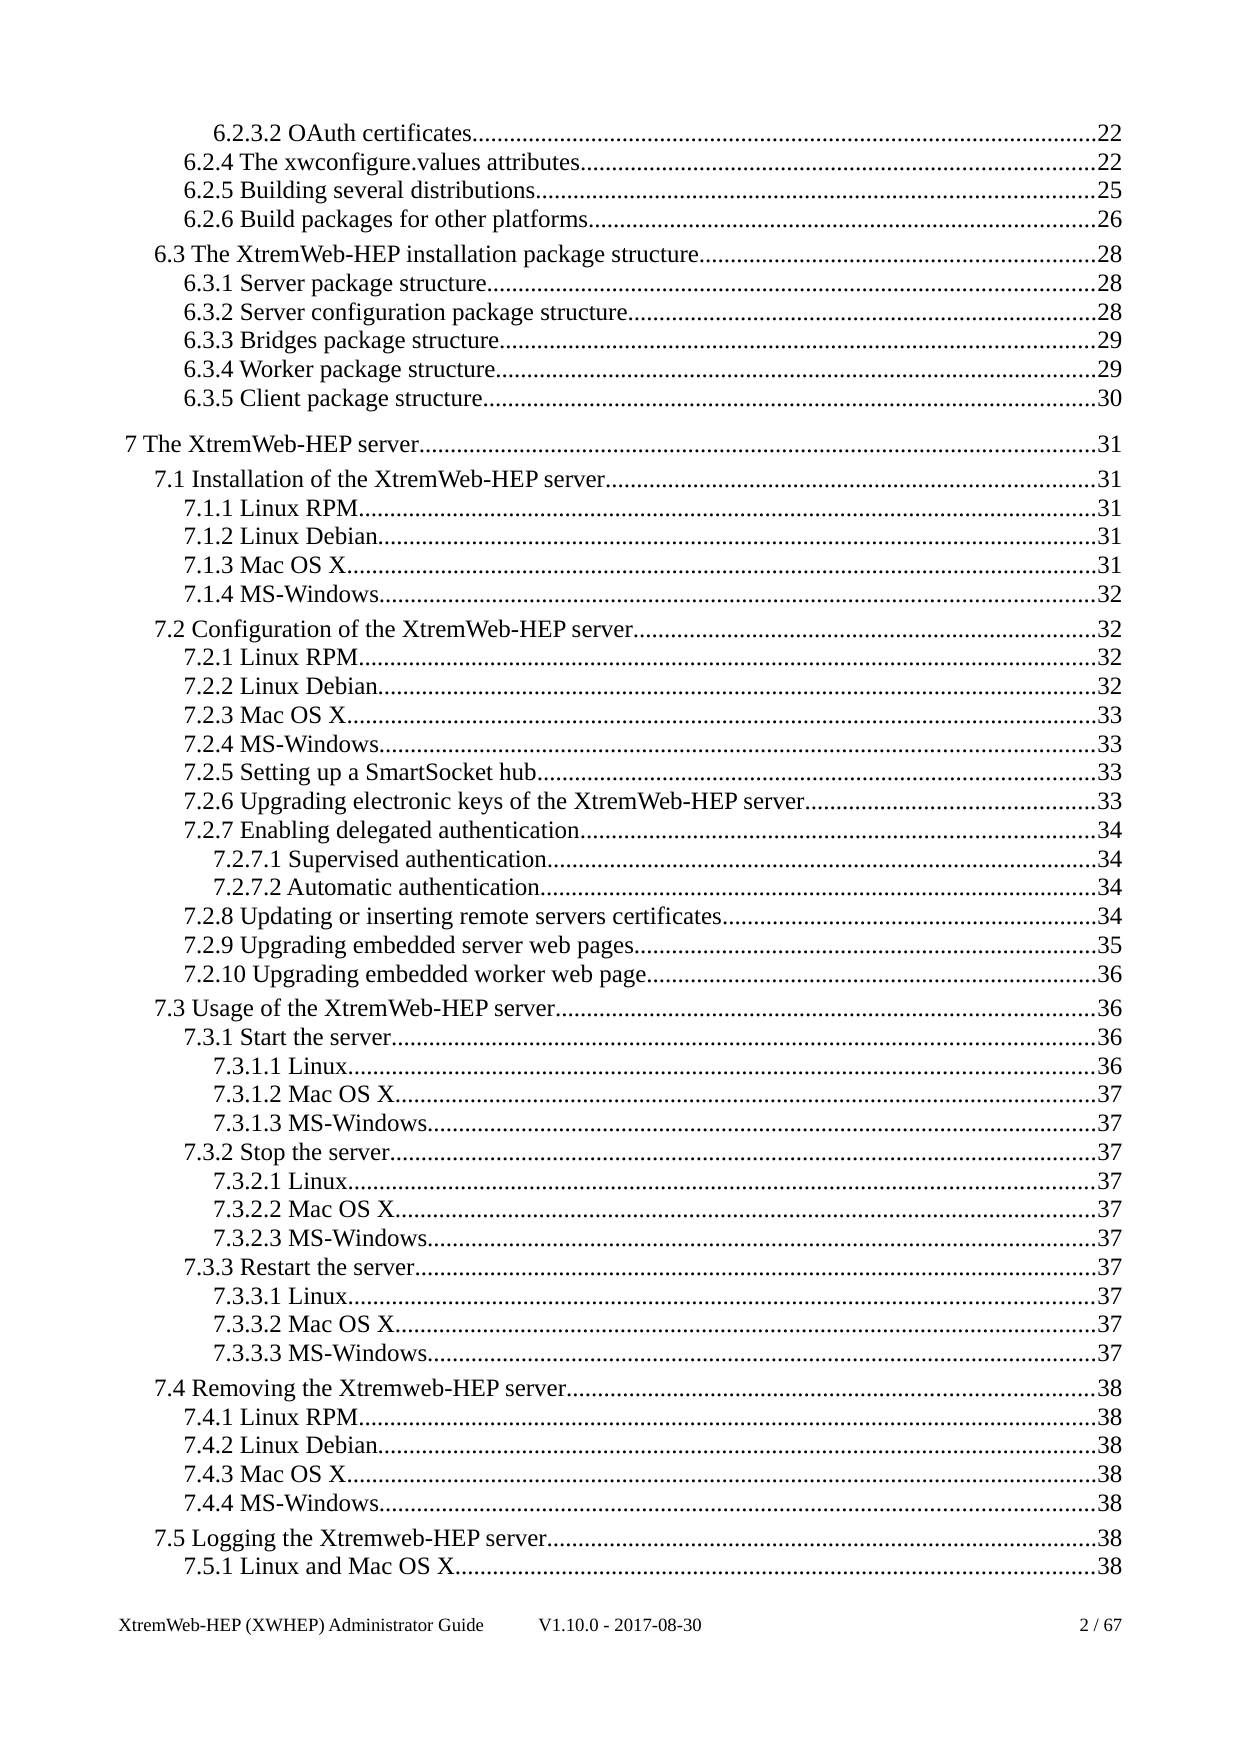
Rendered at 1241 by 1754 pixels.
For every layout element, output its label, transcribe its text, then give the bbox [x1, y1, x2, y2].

text 6.2.5 Building several distributions 25 [177, 176, 1122, 204]
text 7.2.2 Linux Debian 32 [177, 671, 1122, 700]
text 7.3.2 Stop the server 37 [177, 1137, 1122, 1166]
text 7.2.1 Linux RPM 32 [177, 642, 1122, 671]
text 6.3.5 Client package structure 30 [177, 383, 1122, 412]
text 7.2.9 Upgrading embedded server web pages 35 [177, 930, 1122, 959]
text 7.4.3 Mac OS X 38 [177, 1459, 1122, 1488]
text 7.4.4 MS-Windows 38 [177, 1488, 1122, 1517]
text 6.3.2 Server configuration package structure 28 [177, 297, 1122, 325]
text 7.2 Configuration of the XtremWeb-HEP server 32 [148, 614, 1122, 642]
text 6.3.3 Bridges package structure 29 [177, 325, 1122, 354]
text 7 The XtremWeb-HEP server 31 [118, 429, 1122, 458]
text 7.2.7.2 Automatic authentication 34 [207, 872, 1122, 901]
text 7.3 Usage of the XtremWeb-HEP server 36 [148, 993, 1122, 1022]
text 7.3.2.2 Mac OS X 37 [207, 1194, 1122, 1223]
text 6.3 The XtremWeb-HEP installation package structure 28 [148, 239, 1122, 268]
text 7.2.3 Mac OS X 33 [177, 700, 1122, 729]
text 7.3.1.2 Mac OS X 37 [207, 1079, 1122, 1108]
text 7.3.1 Start the server 36 [177, 1022, 1122, 1051]
text 7.2.4 MS-Windows 33 [177, 729, 1122, 757]
text 7.4.1 Linux RPM 38 [177, 1402, 1122, 1431]
text 7.1 Installation of the XtremWeb-HEP server 31 [148, 464, 1122, 493]
text 7.3.1.1 Linux 36 [207, 1051, 1122, 1079]
text 7.3.1.3 MS-Windows 37 [207, 1108, 1122, 1137]
text 7.1.1 Linux RPM 31 [177, 493, 1122, 521]
text 6.2.4 The xwconfigure.values attributes 22 [177, 147, 1122, 176]
text 7.2.8 Updating or inserting remote servers certificates 34 [177, 901, 1122, 930]
text 7.2.7 Enabling delegated authentication 34 [177, 815, 1122, 844]
text 6.3.4 Worker package structure 29 [177, 354, 1122, 383]
text 7.1.3 Mac OS X 31 [177, 550, 1122, 579]
text 7.1.4 MS-Windows 32 [177, 579, 1122, 608]
text 7.1.2 Linux Debian 31 [177, 521, 1122, 550]
text 6.2.6 Build packages for other platforms 26 [177, 204, 1122, 233]
text 6.2.3.2 OAuth certificates 22 [207, 118, 1122, 147]
text 7.3.3.3 MS-Windows 37 [207, 1338, 1122, 1367]
text 7.4 Removing the Xtremweb-HEP server 38 [148, 1373, 1122, 1402]
text 7.3.3.2 Mac OS X 37 [207, 1309, 1122, 1338]
text 7.2.5 Setting up a SmartSocket hub 33 [177, 757, 1122, 786]
text 7.3.2.3 MS-Windows 37 [207, 1223, 1122, 1252]
text 7.2.10 Upgrading embedded worker web page 36 [177, 959, 1122, 987]
text 6.3.1 Server package structure 28 [177, 268, 1122, 297]
text 7.4.2 Linux Debian 38 [177, 1431, 1122, 1459]
text 7.5.1 Linux and Mac OS X 38 [177, 1551, 1122, 1580]
text 7.3.3.1 Linux 37 [207, 1281, 1122, 1309]
text 7.3.3 Restart the server 37 [177, 1252, 1122, 1281]
text 7.3.2.1 Linux 37 [207, 1166, 1122, 1194]
text 7.2.7.1 Supervised authentication. 34 [207, 844, 1122, 872]
text 7.5 Logging the Xtremweb-HEP server 38 [148, 1523, 1122, 1551]
text 7.2.6 Upgrading electronic keys of the XtremWeb-HEP server 33 [177, 786, 1122, 815]
